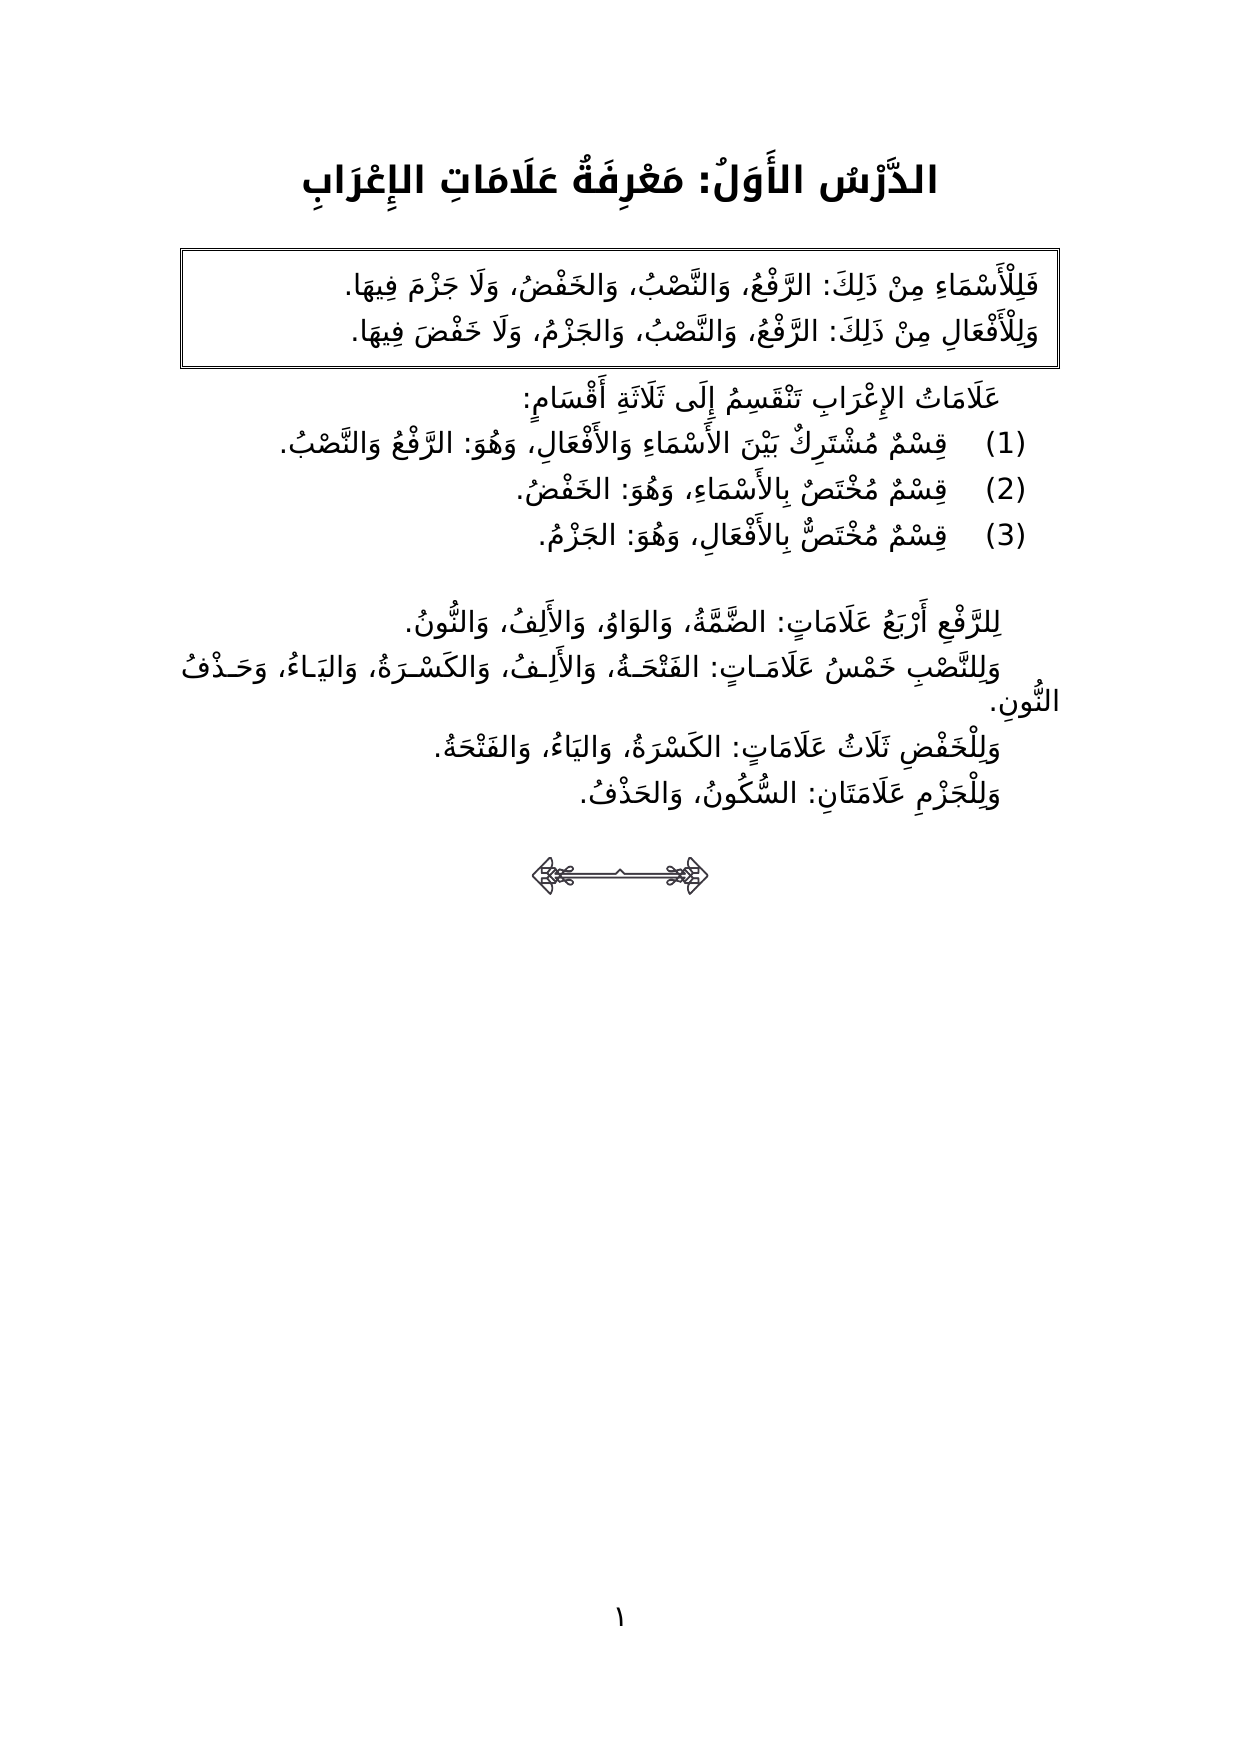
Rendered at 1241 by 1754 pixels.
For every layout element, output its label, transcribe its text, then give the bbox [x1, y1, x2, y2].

list قِسْمٌ مُخْتَصٌ بِالأَسْمَاءِ، وَهُوَ: الخَفْضُ. [180, 473, 985, 507]
list قِسْمٌ مُخْتَصٌّ بِالأَفْعَالِ، وَهُوَ: الجَزْمُ. [180, 518, 985, 552]
text وَلِلْأَفْعَالِ مِنْ ذَلِكَ: الرَّفْعُ، وَالنَّصْبُ، وَالجَزْمُ، وَلَا خَفْضَ فِيهَا. [183, 293, 1057, 366]
text لِلرَّفْعِ أَرْبَعُ عَلَامَاتٍ: الضَّمَّةُ، وَالوَاوُ، وَالأَلِفُ، وَالنُّونُ. [180, 605, 1060, 639]
text وَلِلنَّصْبِ خَمْسُ عَلَامَاتٍ: الفَتْحَةُ، وَالأَلِفُ، وَالكَسْرَةُ، وَاليَاءُ، وَحَذْفُ النُّونِ. [180, 651, 1060, 719]
text وَلِلْجَزْمِ عَلَامَتَانِ: السُّكُونُ، وَالحَذْفُ. [180, 776, 1060, 810]
list قِسْمٌ مُشْتَرِكٌ بَيْنَ الأَسْمَاءِ وَالأَفْعَالِ، وَهُوَ: الرَّفْعُ وَالنَّصْبُ. [180, 427, 985, 461]
text وَلِلْخَفْضِ ثَلَاثُ عَلَامَاتٍ: الكَسْرَةُ، وَاليَاءُ، وَالفَتْحَةُ. [180, 731, 1060, 764]
text عَلَامَاتُ الإِعْرَابِ تَنْقَسِمُ إِلَى ثَلَاثَةِ أَقْسَامٍ: [180, 381, 1060, 415]
picture [531, 857, 709, 895]
text فَلِلْأَسْمَاءِ مِنْ ذَلِكَ: الرَّفْعُ، وَالنَّصْبُ، وَالخَفْضُ، وَلَا جَزْمَ فِيهَا. [183, 251, 1057, 293]
subtitle الدَّرْسُ الأَوَلُ: مَعْرِفَةُ عَلَامَاتِ الإِعْرَابِ [180, 146, 1060, 217]
